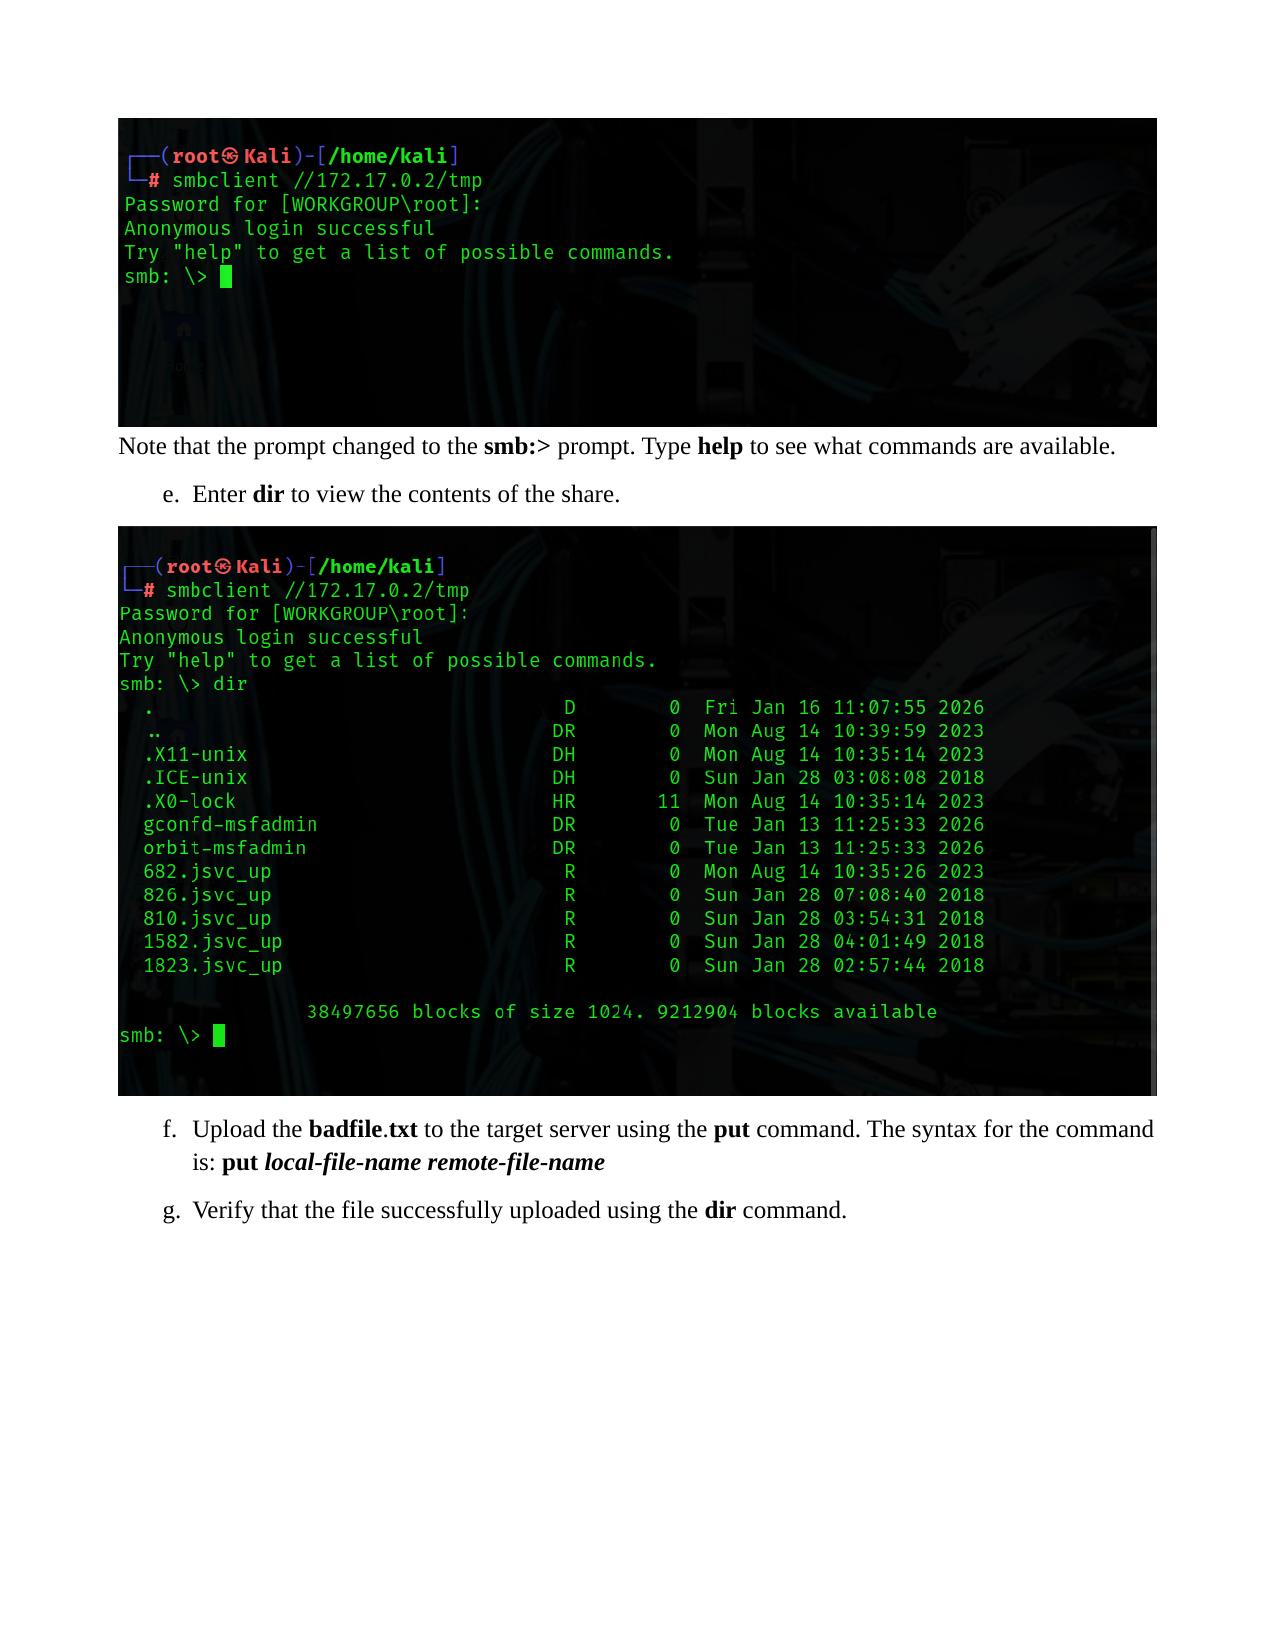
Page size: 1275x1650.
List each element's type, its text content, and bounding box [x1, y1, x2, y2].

list Enter dir to view the contents of the share. [162, 479, 1157, 508]
list Upload the badfile.txt to the target server using the put command. The syntax for the command is: put local-file-name remote-file-name [162, 1114, 1157, 1176]
picture [118, 526, 1157, 1096]
list Verify that the file successfully uploaded using the dir command. [162, 1195, 1157, 1224]
text Note that the prompt changed to the smb:> prompt. Type help to see what commands are available. [118, 427, 1157, 460]
picture [118, 118, 1157, 427]
